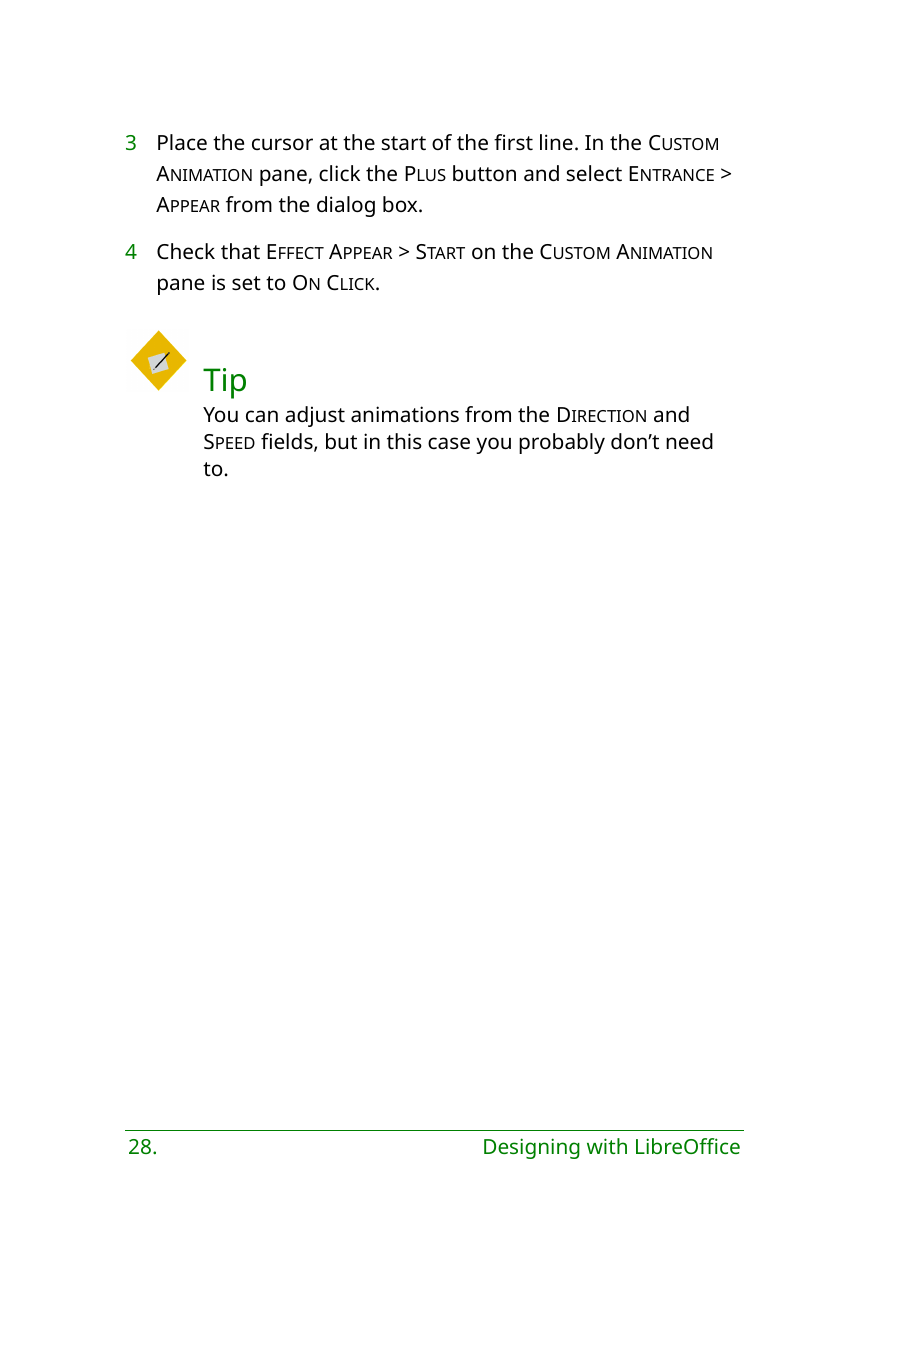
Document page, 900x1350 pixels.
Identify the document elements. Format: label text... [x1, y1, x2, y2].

picture [126, 329, 189, 392]
list Check that Effect Appear > Start on the Custom Animation pane is set to On Click. [125, 234, 744, 297]
list Place the cursor at the start of the first line. In the Custom Animation pane, click the Plus button and select Entrance > Appear from the dialog box. [125, 125, 744, 219]
text You can adjust animations from the Direction and Speed fields, but in this case you probably don’t need to. [203, 401, 744, 482]
list Tip [125, 328, 744, 401]
